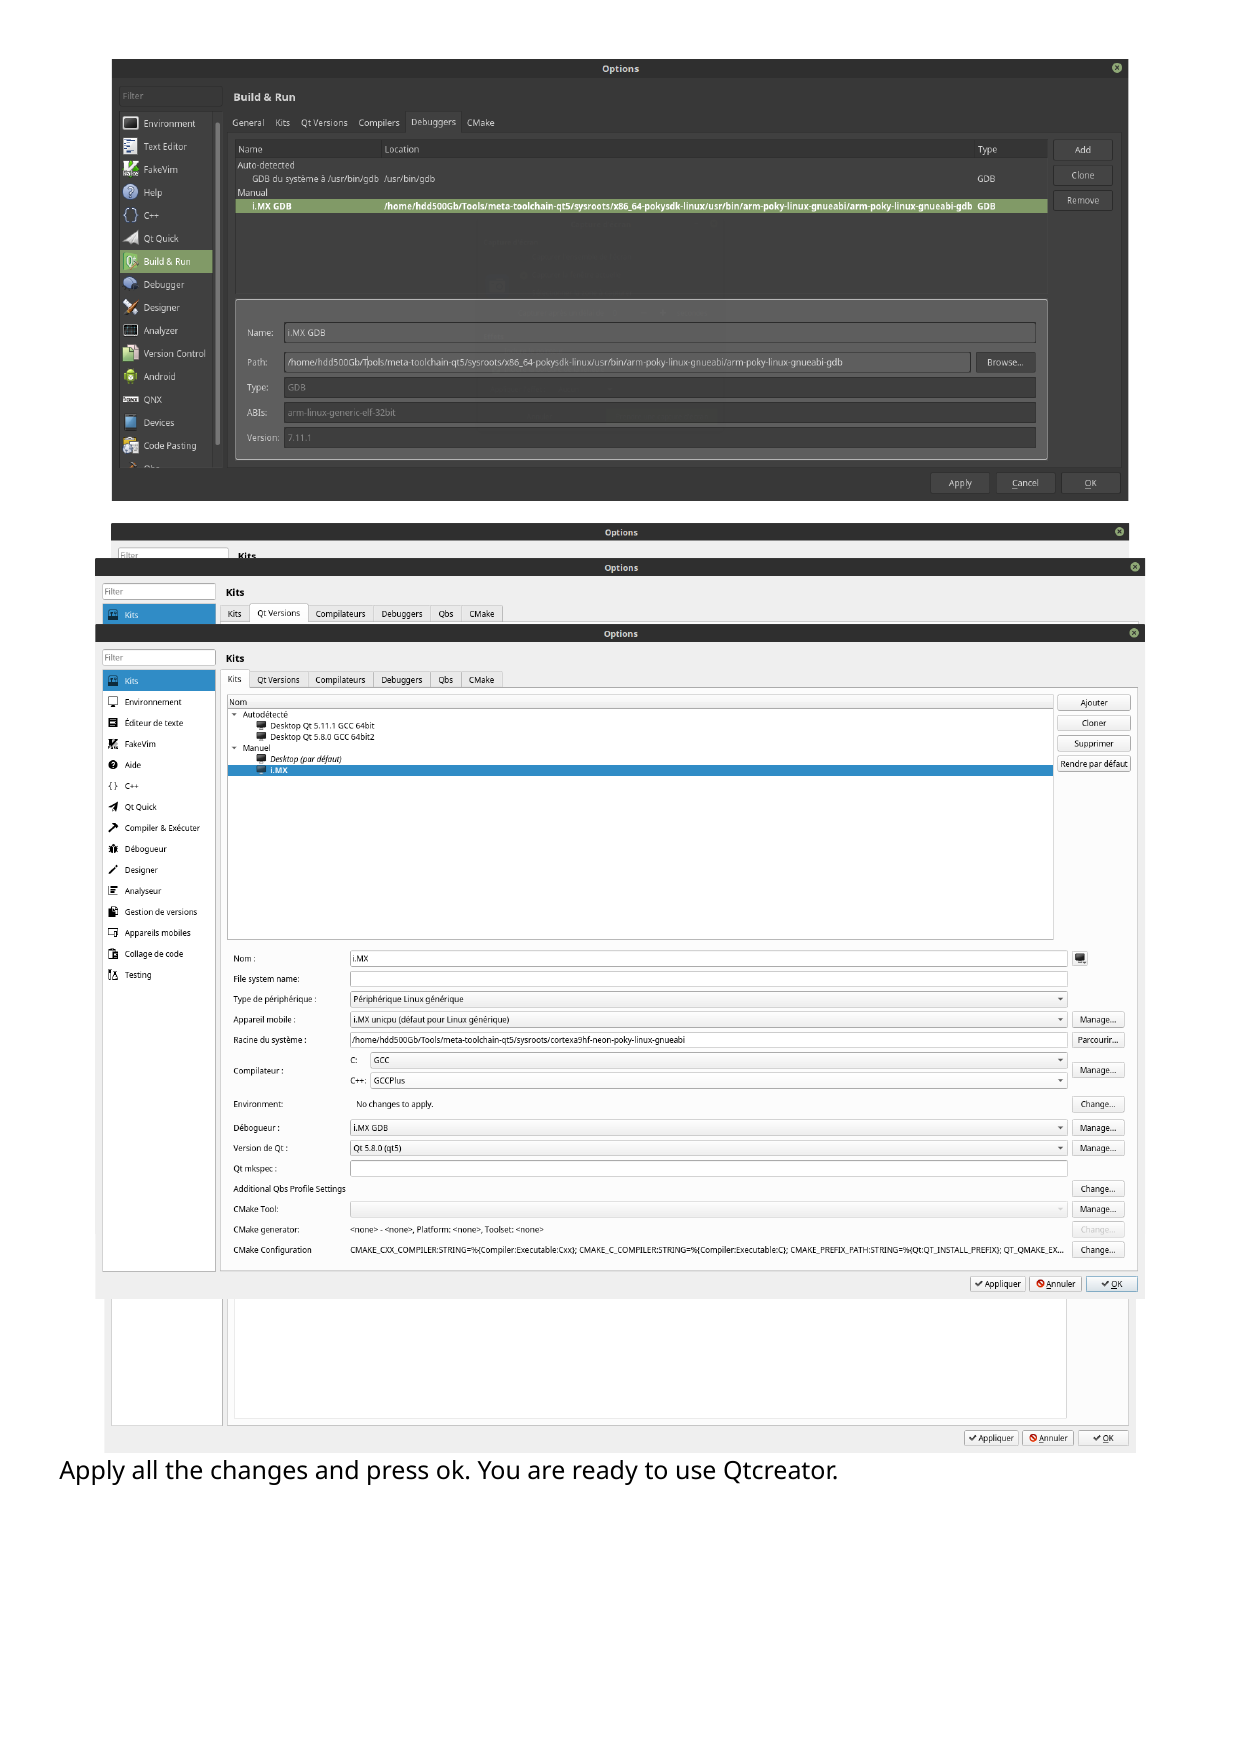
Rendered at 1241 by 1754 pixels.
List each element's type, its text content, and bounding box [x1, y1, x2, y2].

text Apply all the changes and press ok. You are ready to use Qtcreator. [59, 844, 1181, 1487]
